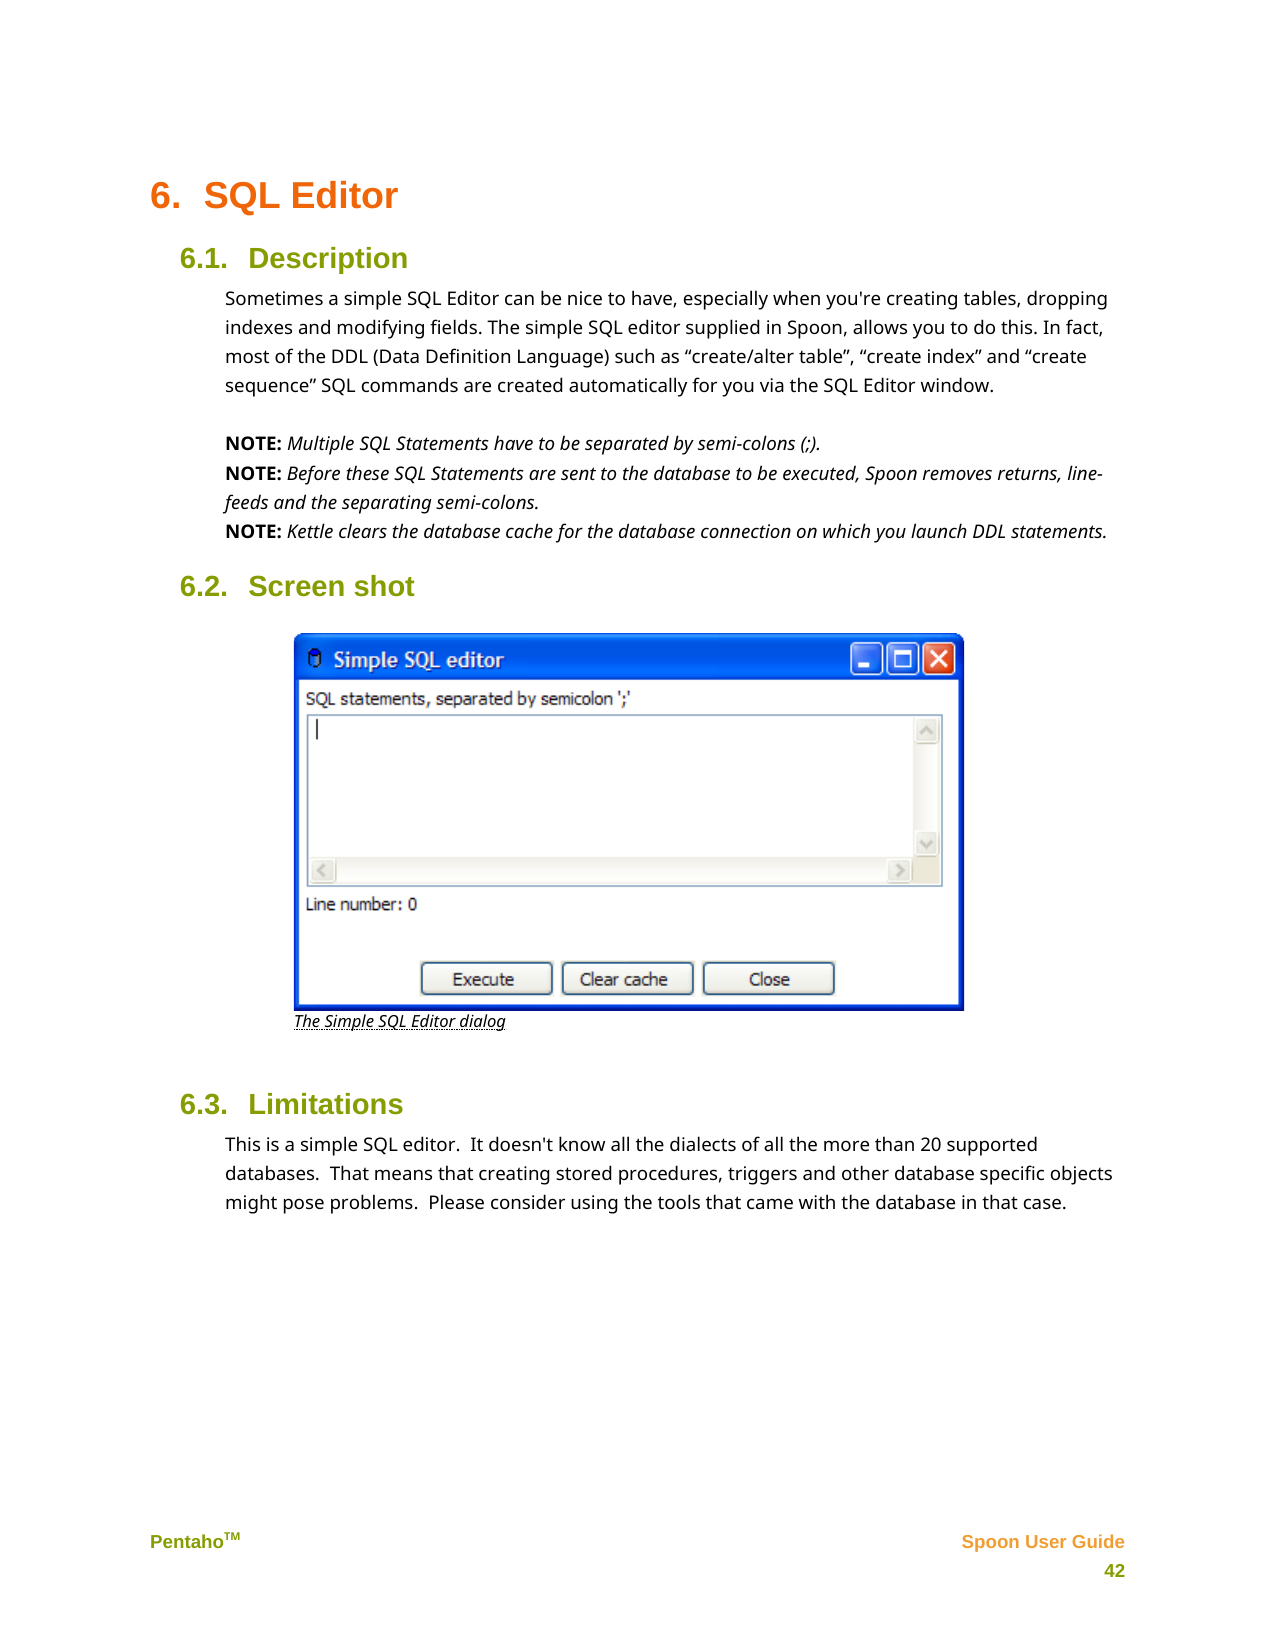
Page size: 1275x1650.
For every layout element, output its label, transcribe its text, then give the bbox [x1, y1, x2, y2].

picture [293, 633, 965, 1011]
text This is a simple SQL editor. It doesn't know all the dialects of all the more than 20 supported databases. That means that creating stored procedures, triggers and other database specific objects might pose problems. Please consider using the tools that came with the database in that case. [225, 1128, 1125, 1216]
subtitle SQL Editor [150, 181, 1125, 216]
text The Simple SQL Editor dialog [294, 1011, 883, 1033]
subtitle Limitations [179, 1087, 1125, 1122]
text NOTE: Multiple SQL Statements have to be separated by semi-colons (;). [225, 427, 1125, 457]
subtitle Description [179, 241, 1125, 275]
text Sometimes a simple SQL Editor can be nice to have, especially when you're creating tables, dropping indexes and modifying fields. The simple SQL editor supplied in Spoon, allows you to do this. In fact, most of the DDL (Data Definition Language) such as “create/alter table”, “create index” and “create sequence” SQL commands are created automatically for you via the SQL Editor window. [225, 282, 1125, 398]
text NOTE: Before these SQL Statements are sent to the database to be executed, Spoon removes returns, line-feeds and the separating semi-colons. [225, 457, 1125, 515]
subtitle Screen shot [179, 569, 1125, 604]
text NOTE: Kettle clears the database cache for the database connection on which you launch DDL statements. [225, 515, 1125, 544]
